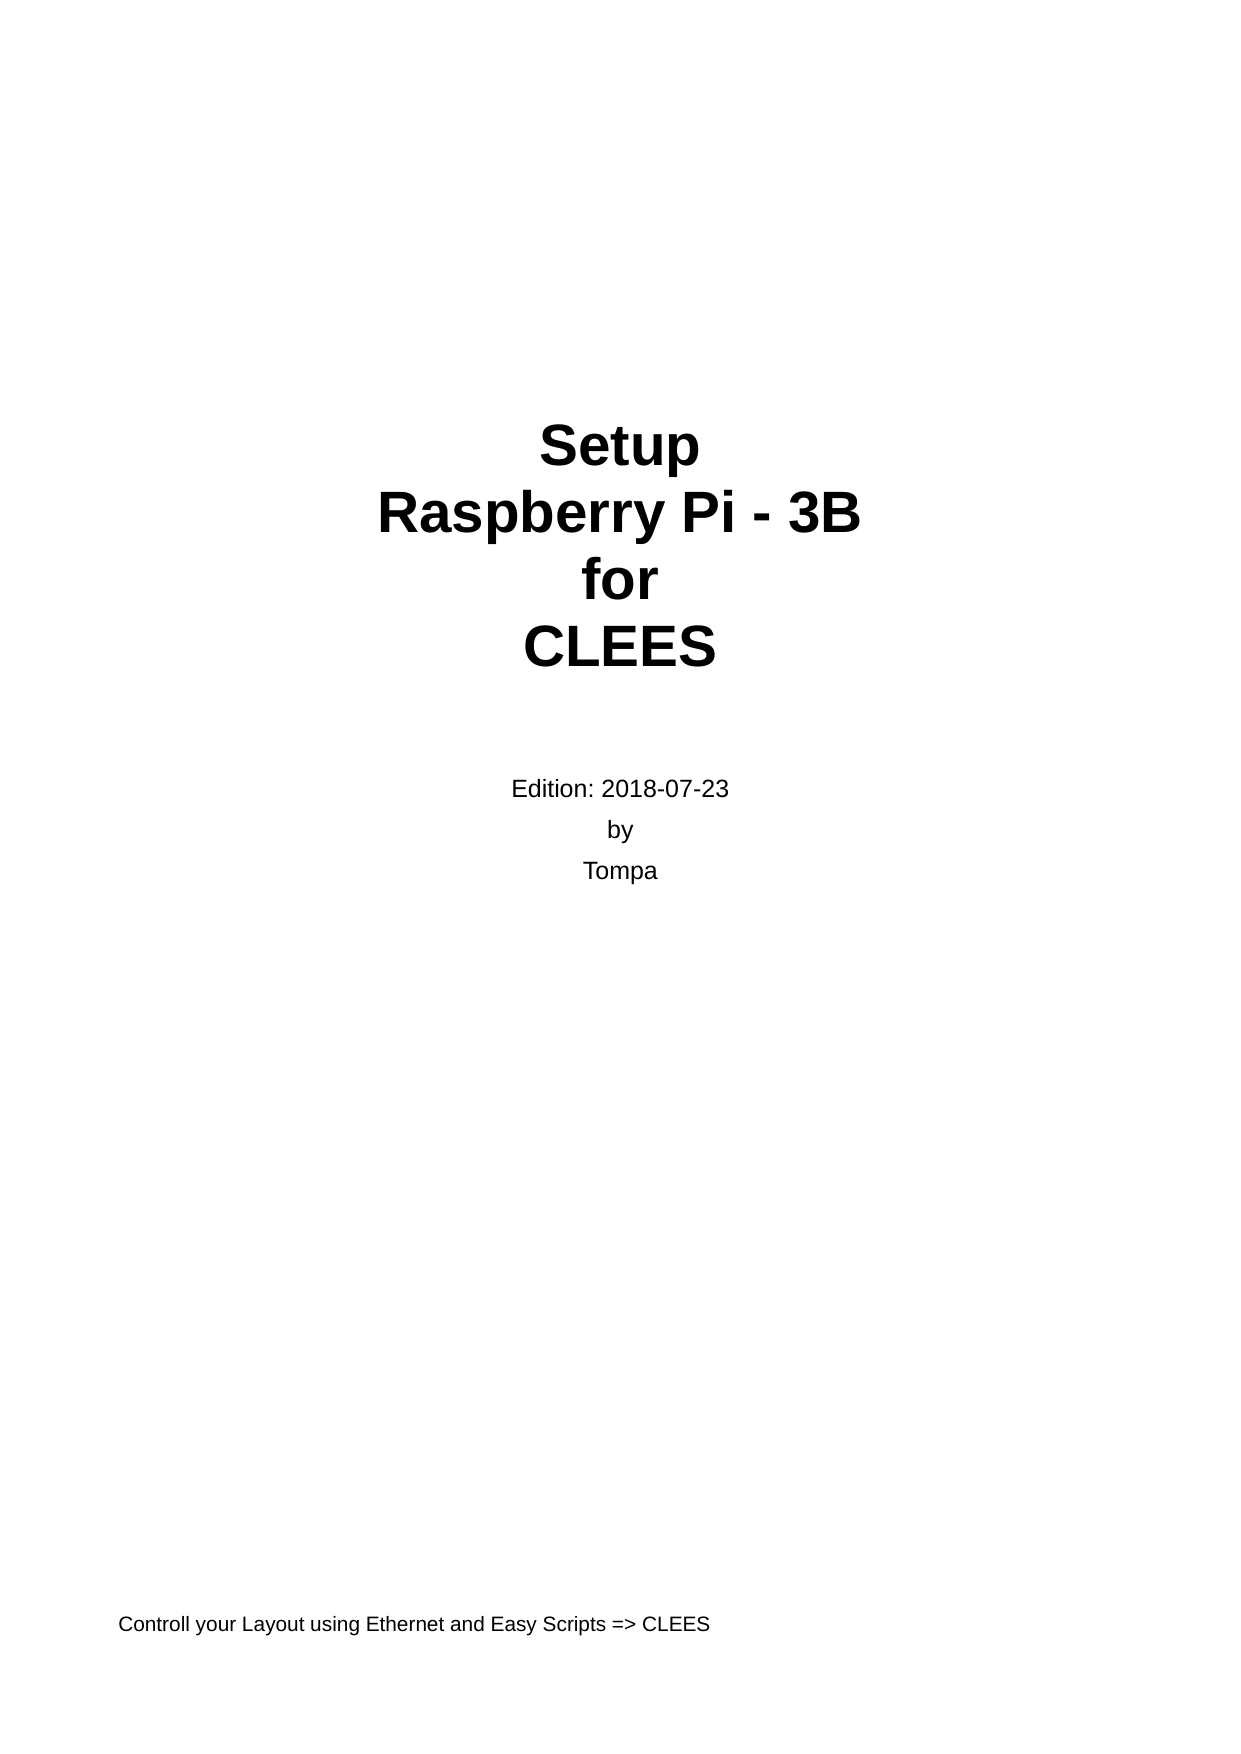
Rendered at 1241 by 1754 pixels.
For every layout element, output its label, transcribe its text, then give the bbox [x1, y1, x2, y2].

text by [118, 815, 1122, 844]
title Setup Raspberry Pi - 3B for CLEES [118, 411, 1122, 679]
text Tompa [118, 856, 1122, 885]
text Edition: 2018-07-23 [118, 774, 1122, 803]
